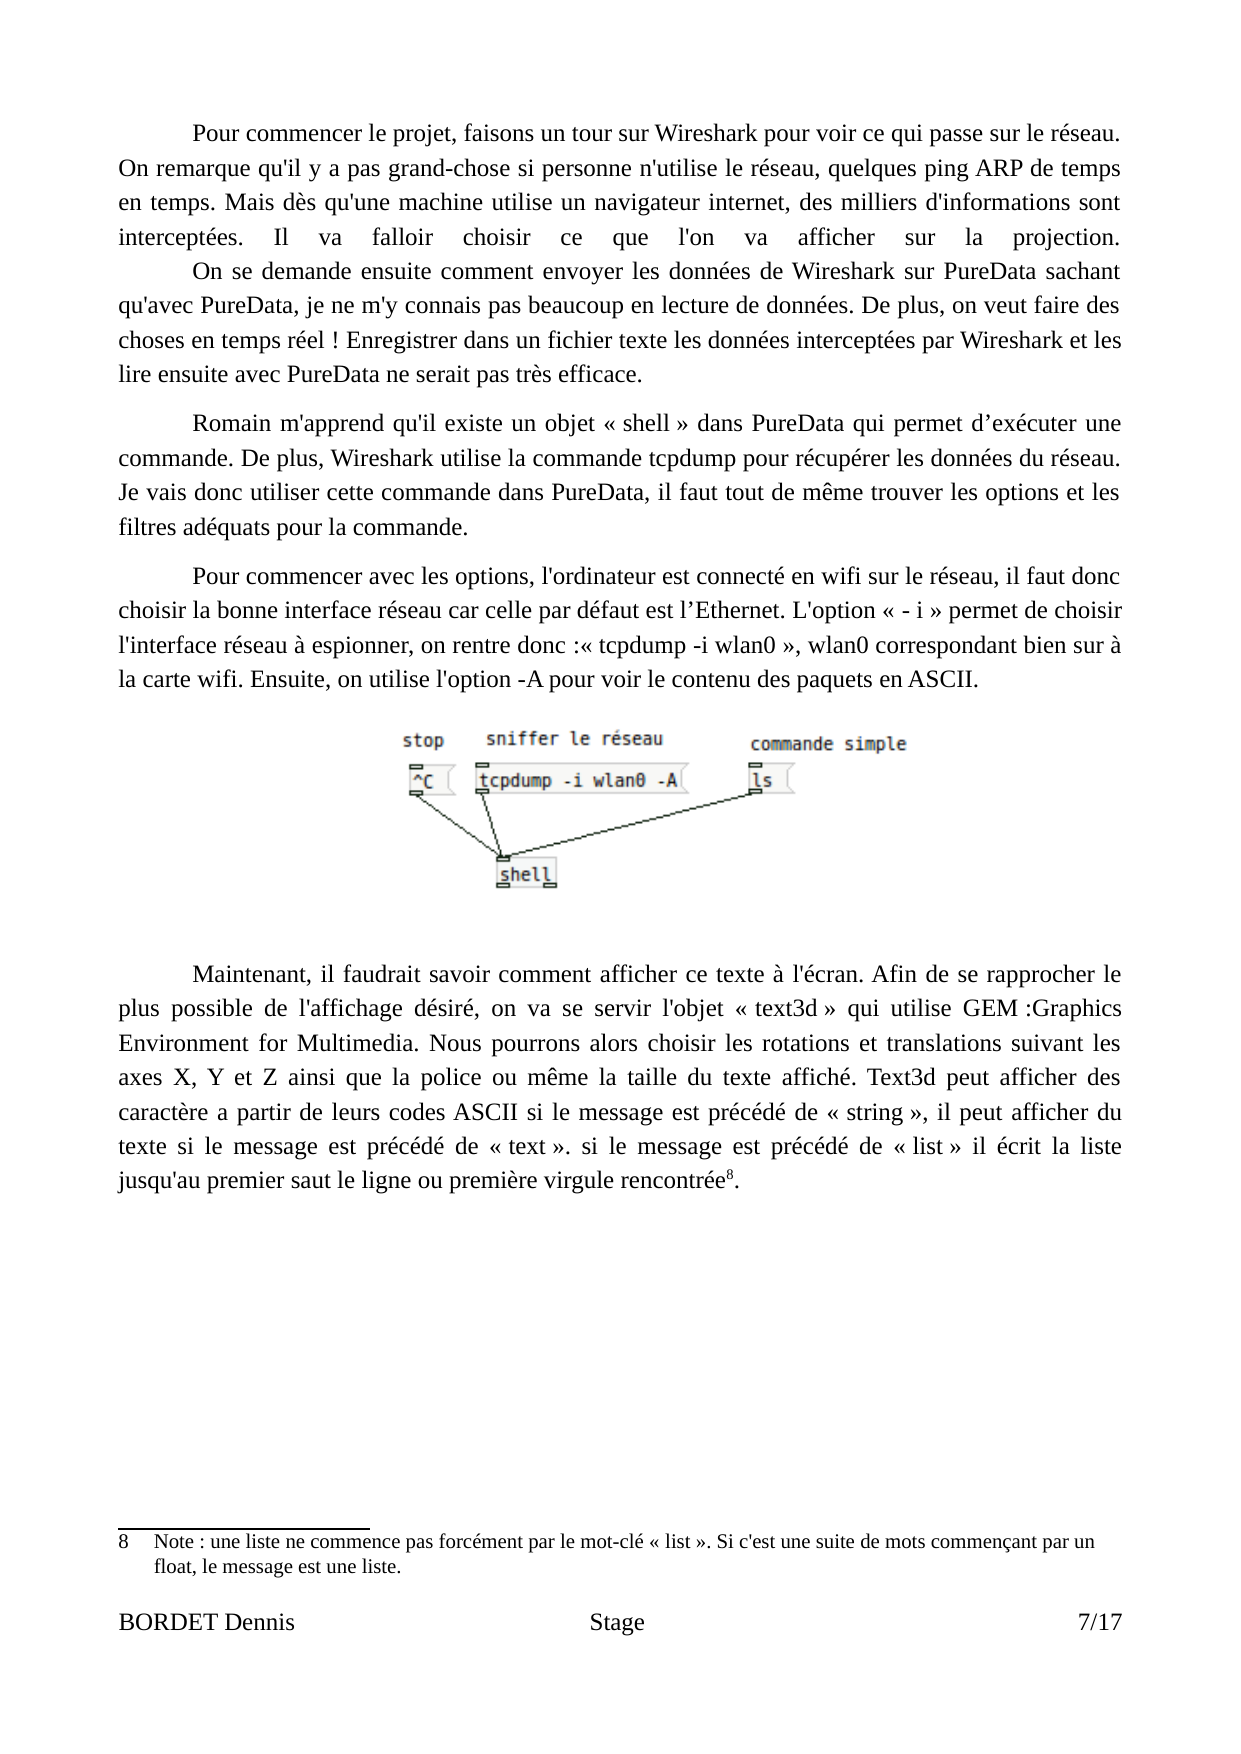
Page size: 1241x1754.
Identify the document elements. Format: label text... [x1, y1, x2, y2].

text Pour commencer le projet, faisons un tour sur Wireshark pour voir ce qui passe sur le réseau. On remarque qu'il y a pas grand-chose si personne n'utilise le réseau, quelques ping ARP de temps en temps. Mais dès qu'une machine utilise un navigateur internet, des milliers d'informations sont interceptées. Il va falloir choisir ce que l'on va afficher sur la projection. On se demande ensuite comment envoyer les données de Wireshark sur PureData sachant qu'avec PureData, je ne m'y connais pas beaucoup en lecture de données. De plus, on veut faire des choses en temps réel ! Enregistrer dans un fichier texte les données interceptées par Wireshark et les lire ensuite avec PureData ne serait pas très efficace. [118, 118, 1122, 388]
text Pour commencer avec les options, l'ordinateur est connecté en wifi sur le réseau, il faut donc choisir la bonne interface réseau car celle par défaut est l’Ethernet. L'option « - i » permet de choisir l'interface réseau à espionner, on rentre donc :« tcpdump -i wlan0 », wlan0 correspondant bien sur à la carte wifi. Ensuite, on utilise l'option -A pour voir le contenu des paquets en ASCII. [118, 561, 1122, 693]
text Maintenant, il faudrait savoir comment afficher ce texte à l'écran. Afin de se rapprocher le plus possible de l'affichage désiré, on va se servir l'objet « text3d » qui utilise GEM :Graphics Environment for Multimedia. Nous pourrons alors choisir les rotations et translations suivant les axes X, Y et Z ainsi que la police ou même la taille du texte affiché. Text3d peut afficher des caractère a partir de leurs codes ASCII si le message est précédé de « string », il peut afficher du texte si le message est précédé de « text ». si le message est précédé de « list » il écrit la liste jusqu'au premier saut le ligne ou première virgule rencontrée. [118, 959, 1122, 1194]
text Romain m'apprend qu'il existe un objet « shell » dans PureData qui permet d’exécuter une commande. De plus, Wireshark utilise la commande tcpdump pour récupérer les données du réseau. Je vais donc utiliser cette commande dans PureData, il faut tout de même trouver les options et les filtres adéquats pour la commande. [118, 408, 1122, 541]
picture [340, 721, 987, 904]
text Note : une liste ne commence pas forcément par le mot-clé « list ». Si c'est une suite de mots commençant par un float, le message est une liste. [118, 1529, 1122, 1578]
